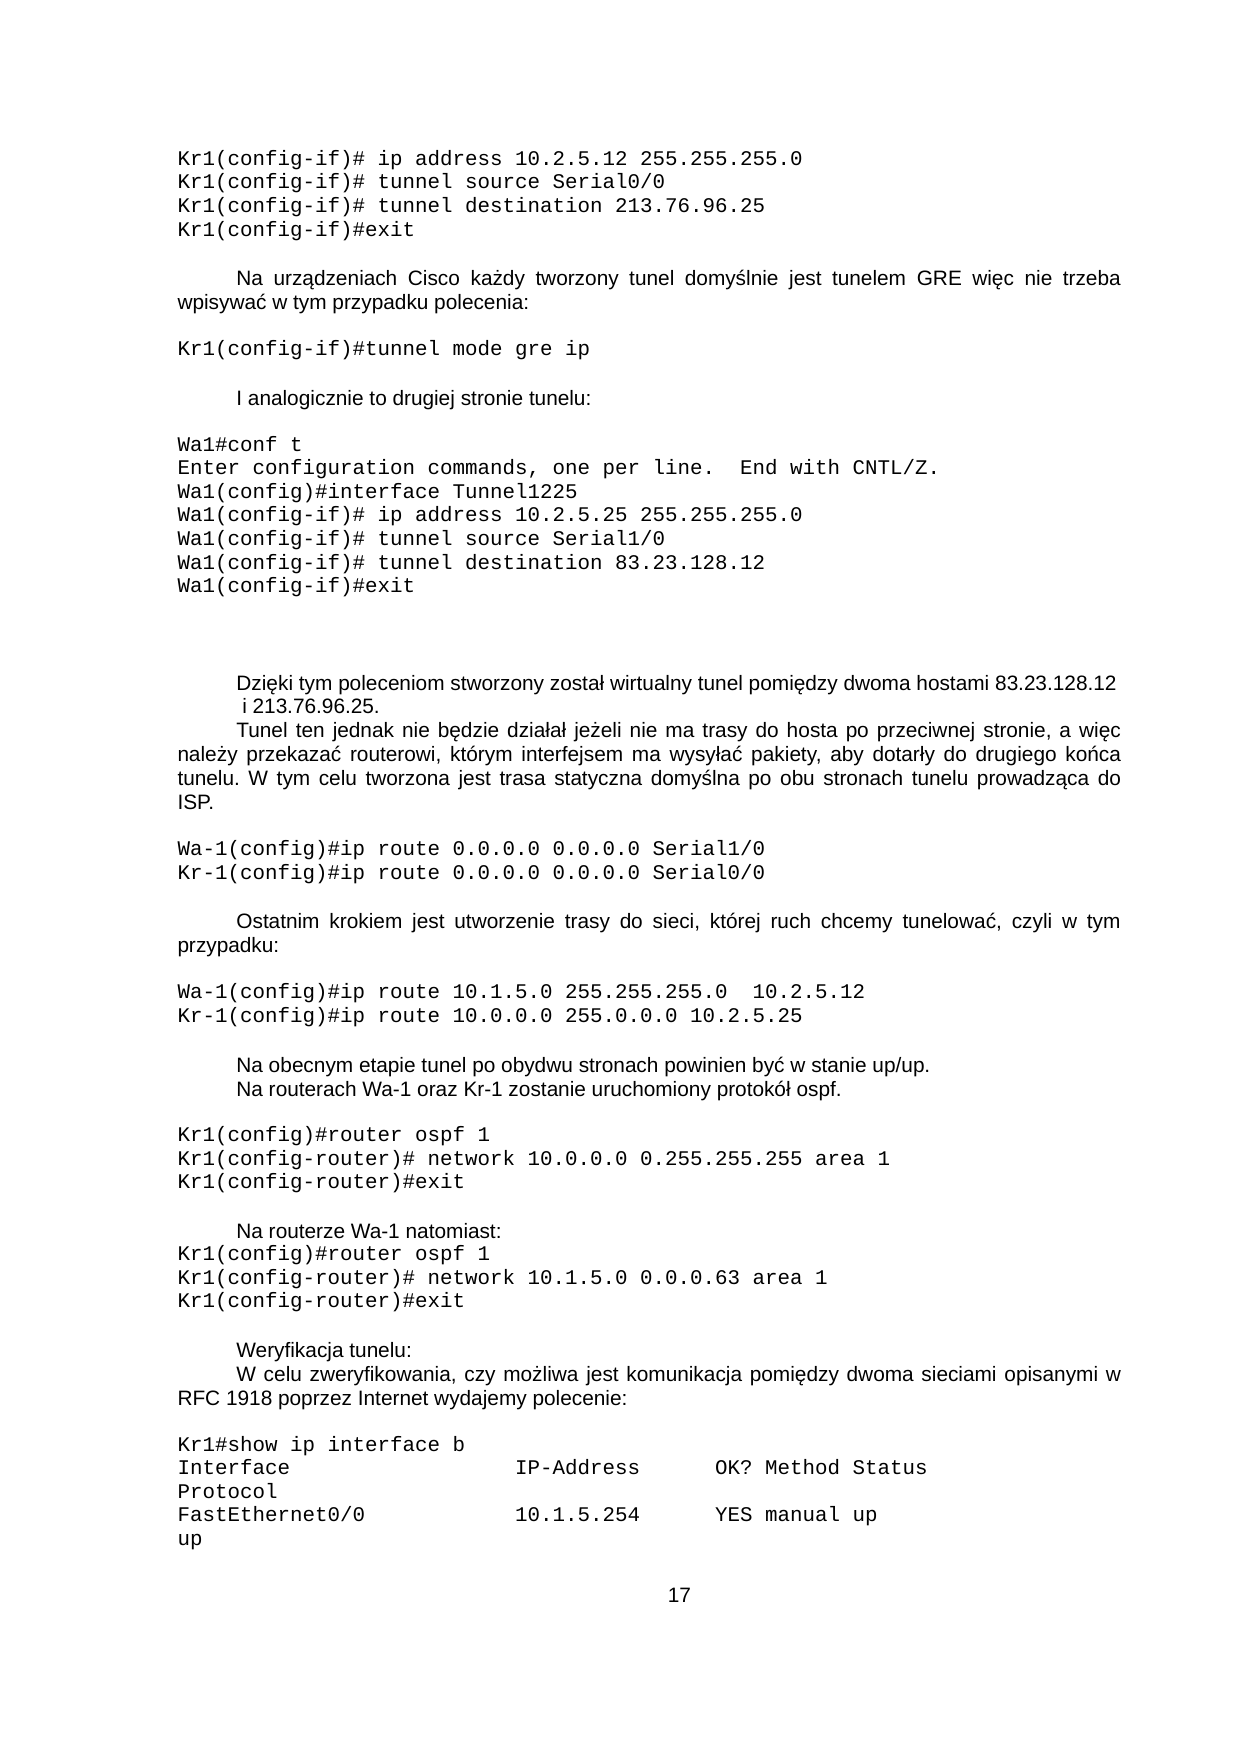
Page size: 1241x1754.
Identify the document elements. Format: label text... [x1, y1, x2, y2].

text Enter configuration commands, one per line. End with CNTL/Z. [177, 457, 1122, 481]
text Wa1(config)#interface Tunnel1225 [177, 481, 1122, 504]
text Kr1(config-router)# network 10.1.5.0 0.0.0.63 area 1 [177, 1267, 1122, 1290]
text Na routerach Wa-1 oraz Kr-1 zostanie uruchomiony protokół ospf. [177, 1076, 1122, 1100]
text Wa1(config-if)# ip address 10.2.5.25 255.255.255.0 [177, 504, 1122, 528]
text FastEthernet0/0 10.1.5.254 YES manual up up [177, 1504, 1122, 1552]
text Kr1(config-if)# tunnel destination 213.76.96.25 [177, 195, 1122, 218]
text Kr1(config)#router ospf 1 [177, 1243, 1122, 1267]
text Kr-1(config)#ip route 10.0.0.0 255.0.0.0 10.2.5.25 [177, 1005, 1122, 1028]
text Kr-1(config)#ip route 0.0.0.0 0.0.0.0 Serial0/0 [177, 862, 1122, 885]
text Na urządzeniach Cisco każdy tworzony tunel domyślnie jest tunelem GRE więc nie trzeba wpisywać w tym przypadku polecenia: [177, 266, 1122, 314]
text Weryfikacja tunelu: [177, 1338, 1122, 1362]
text Kr1(config-router)# network 10.0.0.0 0.255.255.255 area 1 [177, 1148, 1122, 1172]
text Kr1(config-if)# ip address 10.2.5.12 255.255.255.0 [177, 148, 1122, 171]
text Kr1(config-if)# tunnel source Serial0/0 [177, 171, 1122, 195]
text Dzięki tym poleceniom stworzony został wirtualny tunel pomiędzy dwoma hostami 83.23.128.12 [177, 670, 1122, 694]
text Kr1(config-router)#exit [177, 1172, 1122, 1195]
text Ostatnim krokiem jest utworzenie trasy do sieci, której ruch chcemy tunelować, czyli w tym przypadku: [177, 909, 1122, 957]
text Interface IP-Address OK? Method Status Protocol [177, 1457, 1122, 1504]
text i 213.76.96.25. [177, 694, 1122, 718]
text Kr1(config-router)#exit [177, 1290, 1122, 1314]
text Na routerze Wa-1 natomiast: [177, 1219, 1122, 1243]
text Wa1(config-if)#exit [177, 575, 1122, 599]
text Kr1#show ip interface b [177, 1433, 1122, 1457]
text Wa1(config-if)# tunnel source Serial1/0 [177, 528, 1122, 552]
text Na obecnym etapie tunel po obydwu stronach powinien być w stanie up/up. [177, 1052, 1122, 1076]
text Wa1(config-if)# tunnel destination 83.23.128.12 [177, 552, 1122, 575]
text W celu zweryfikowania, czy możliwa jest komunikacja pomiędzy dwoma sieciami opisanymi w RFC 1918 poprzez Internet wydajemy polecenie: [177, 1362, 1122, 1409]
text Tunel ten jednak nie będzie działał jeżeli nie ma trasy do hosta po przeciwnej stronie, a więc należy przekazać routerowi, którym interfejsem ma wysyłać pakiety, aby dotarły do drugiego końca tunelu. W tym celu tworzona jest trasa statyczna domyślna po obu stronach tunelu prowadząca do ISP. [177, 718, 1122, 814]
text Kr1(config-if)#tunnel mode gre ip [177, 338, 1122, 362]
text Wa-1(config)#ip route 0.0.0.0 0.0.0.0 Serial1/0 [177, 838, 1122, 862]
text Kr1(config-if)#exit [177, 218, 1122, 242]
text Wa-1(config)#ip route 10.1.5.0 255.255.255.0 10.2.5.12 [177, 981, 1122, 1005]
text Wa1#conf t [177, 433, 1122, 457]
text Kr1(config)#router ospf 1 [177, 1124, 1122, 1148]
text I analogicznie to drugiej stronie tunelu: [177, 386, 1122, 409]
